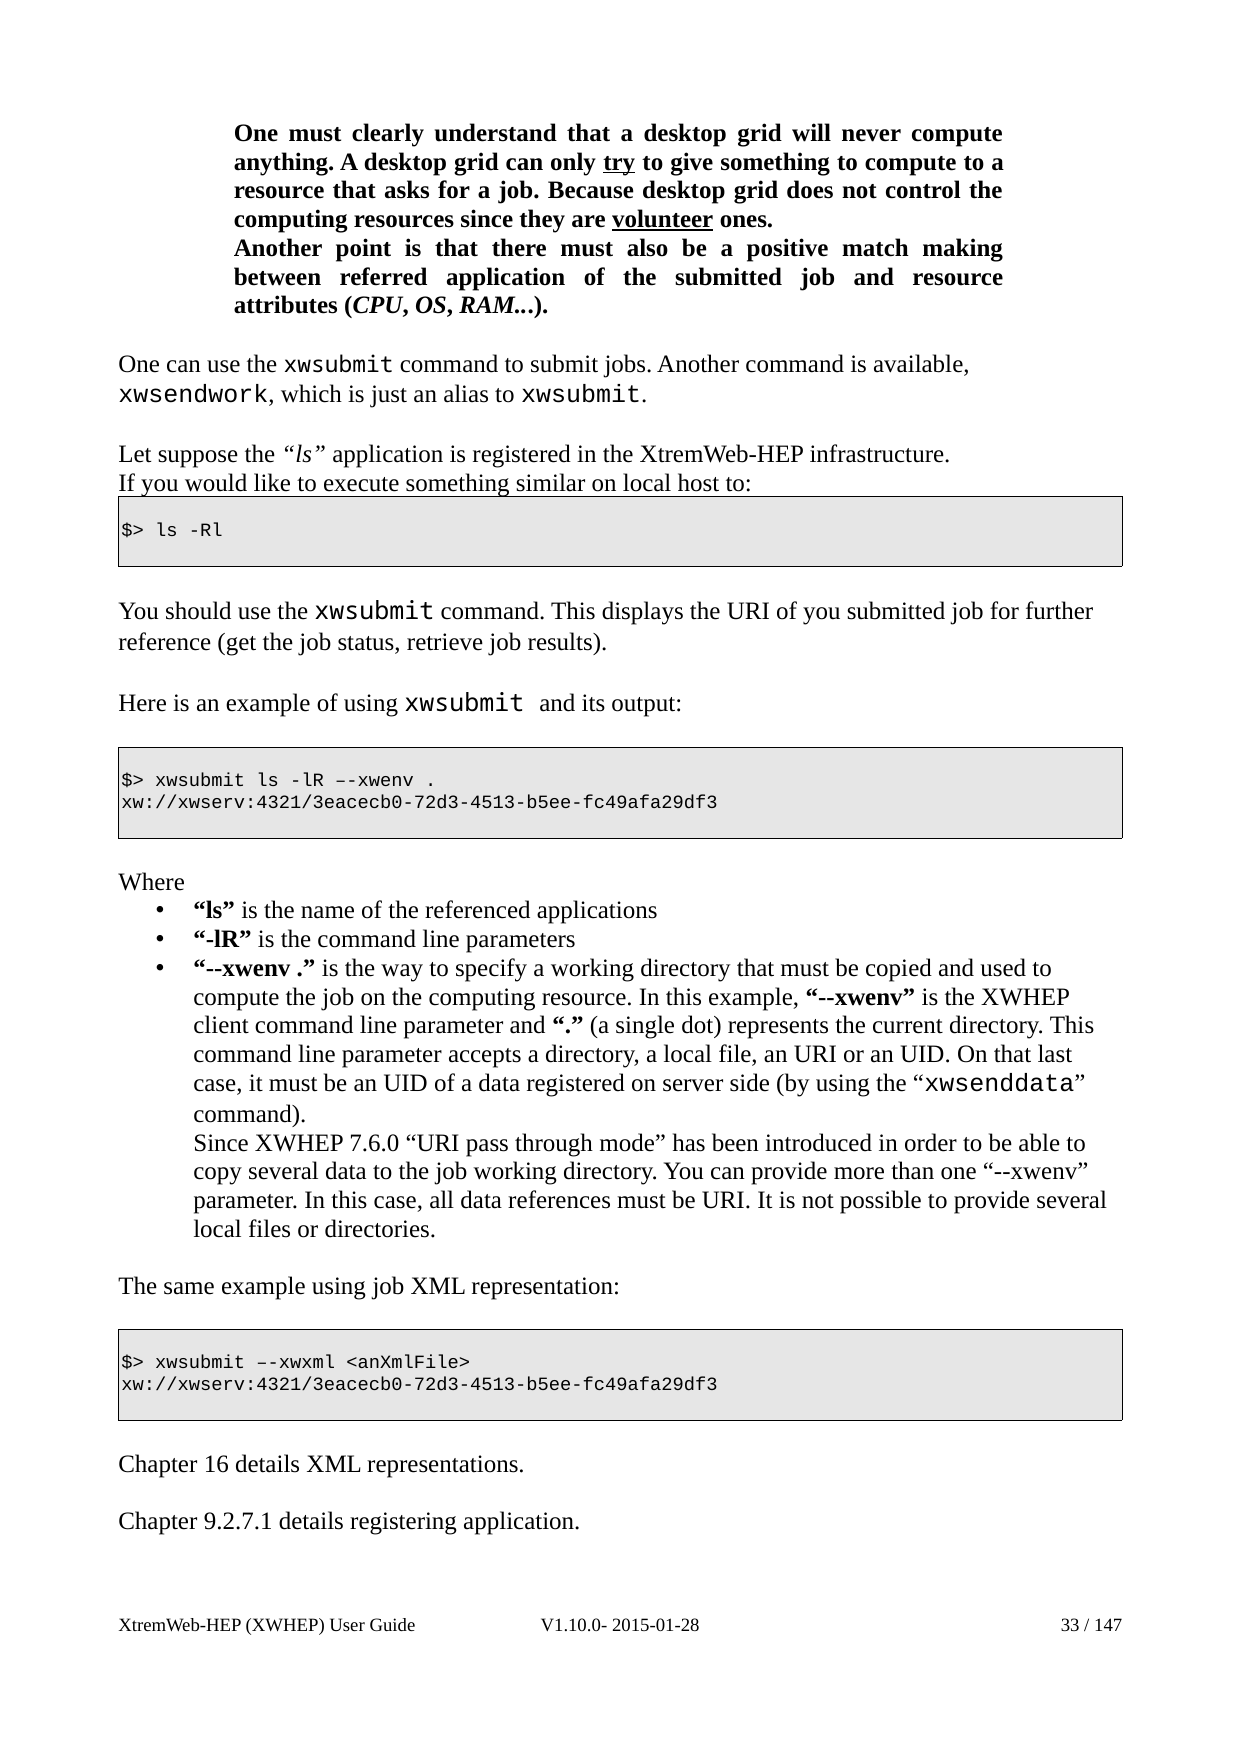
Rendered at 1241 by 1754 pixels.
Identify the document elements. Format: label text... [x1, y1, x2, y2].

text $> ls -Rl [119, 518, 1122, 539]
text One must clearly understand that a desktop grid will never compute anything. A desktop grid can only try to give something to compute to a resource that asks for a job. Because desktop grid does not control the computing resources since they are volunteer ones. [233, 118, 1004, 233]
text Chapter 9.2.7.1 details registering application. [118, 1506, 1122, 1535]
text Another point is that there must also be a positive match making between referred application of the submitted job and resource attributes (CPU, OS, RAM...). [233, 233, 1004, 319]
text Here is an example of using xwsubmit and its output: [118, 684, 1122, 718]
text $> xwsubmit –-xwxml <anXmlFile> xw://xwserv:4321/3eacecb0-72d3-4513-b5ee-fc49afa29df3 [119, 1350, 1122, 1393]
text You should use the xwsubmit command. This displays the URI of you submitted job for further reference (get the job status, retrieve job results). [118, 593, 1122, 655]
text Chapter 16 details XML representations. [118, 1449, 1122, 1477]
text Where [118, 867, 1122, 896]
list “--xwenv .” is the way to specify a working directory that must be copied and used to compute the job on the computing resource. In this example, “--xwenv” is the XWHEP client command line parameter and “.” (a single dot) represents the current directory. This command line parameter accepts a directory, a local file, an URI or an UID. On that last case, it must be an UID of a data registered on server side (by using the “xwsenddata” command). Since XWHEP 7.6.0 “URI pass through mode” has been introduced in order to be able to copy several data to the job working directory. You can provide more than one “--xwenv” parameter. In this case, all data references must be URI. It is not possible to provide several local files or directories. [156, 953, 1122, 1243]
list “ls” is the name of the referenced applications [156, 896, 1122, 924]
text If you would like to execute something similar on local host to: [118, 468, 1122, 496]
text One can use the xwsubmit command to submit jobs. Another command is available, xwsendwork, which is just an alias to xwsubmit. [118, 348, 1122, 410]
text The same example using job XML representation: [118, 1271, 1122, 1300]
text Let suppose the “ls” application is registered in the XtremWeb-HEP infrastructure. [118, 439, 1122, 468]
text $> xwsubmit ls -lR –-xwenv . xw://xwserv:4321/3eacecb0-72d3-4513-b5ee-fc49afa29df3 [119, 768, 1122, 811]
list “-lR” is the command line parameters [156, 924, 1122, 953]
